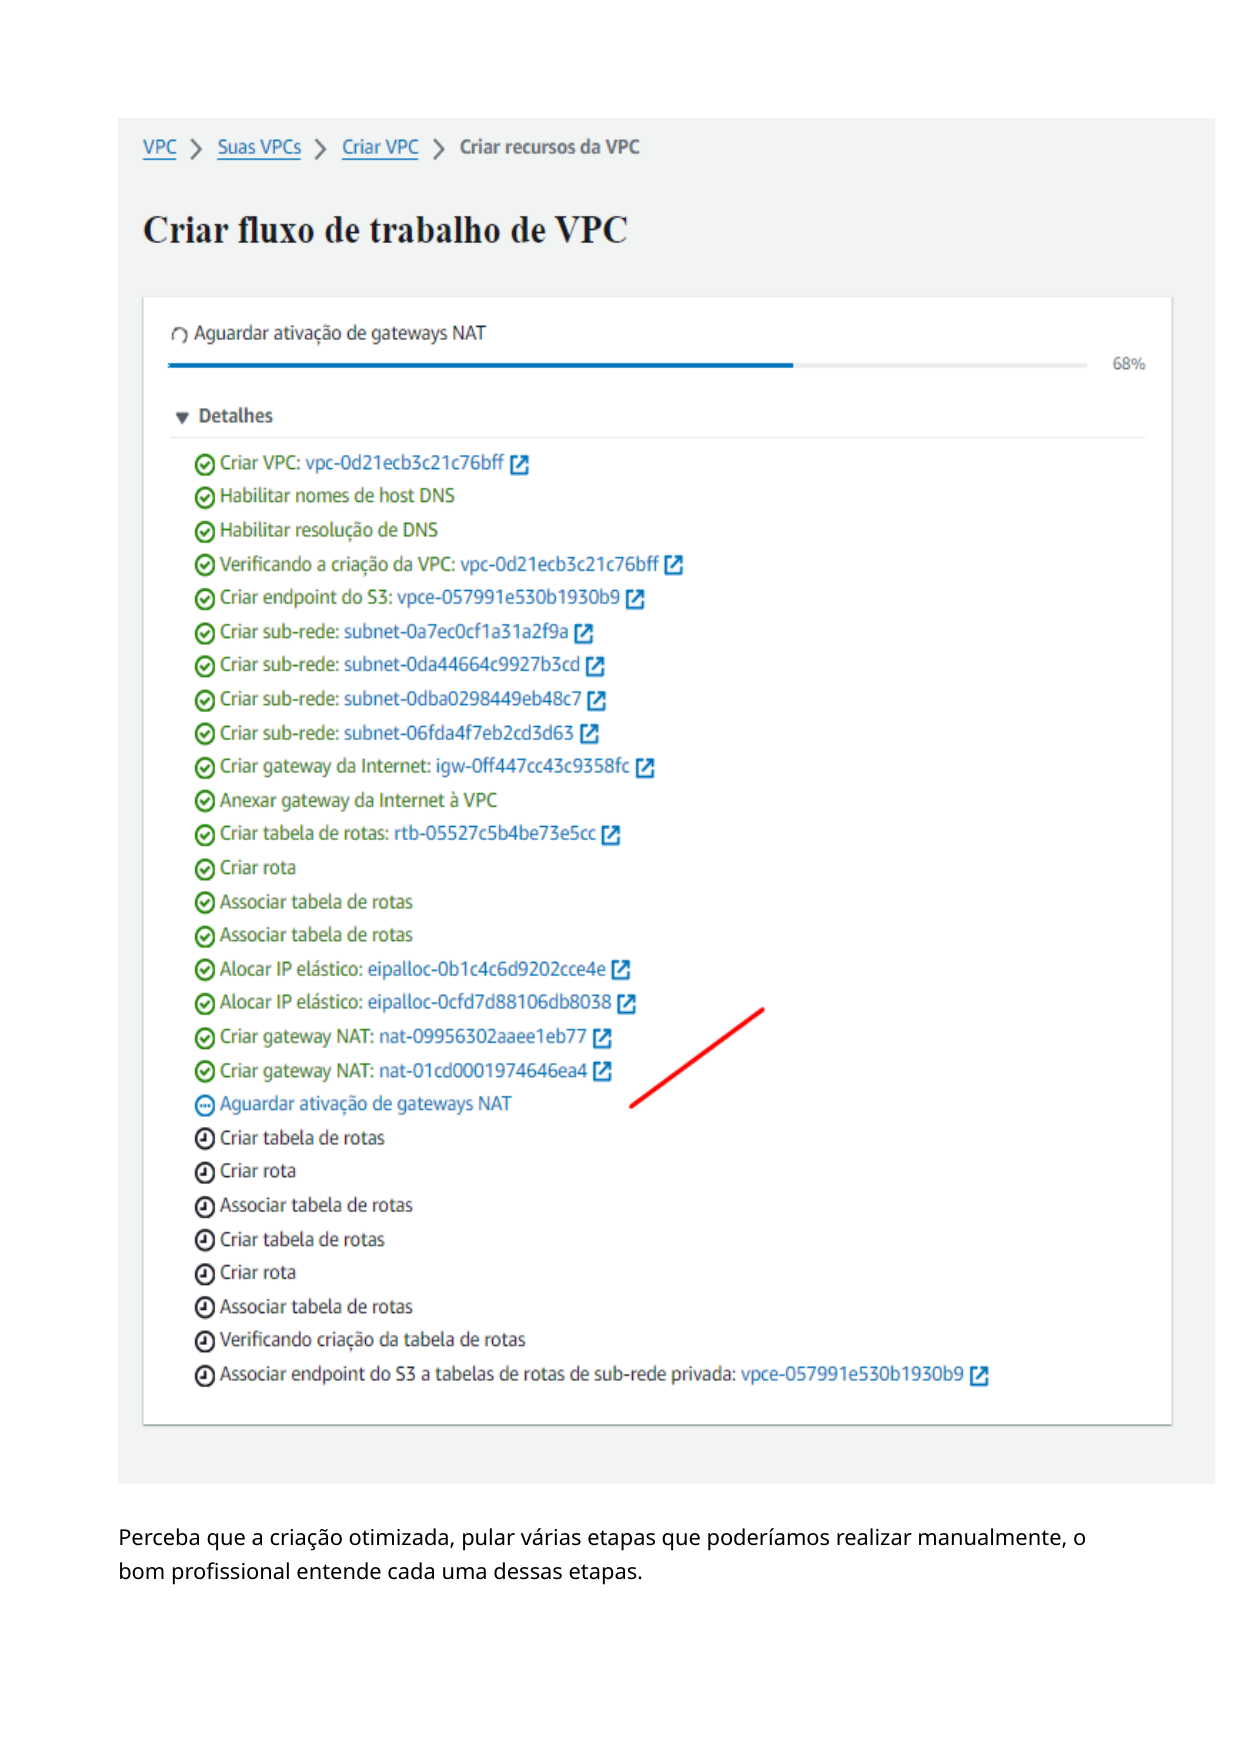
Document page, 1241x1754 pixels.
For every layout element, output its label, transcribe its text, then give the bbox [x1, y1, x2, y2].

picture [118, 118, 1216, 1484]
text Perceba que a criação otimizada, pular várias etapas que poderíamos realizar manualmente, o bom profissional entende cada uma dessas etapas. [118, 1522, 1122, 1586]
